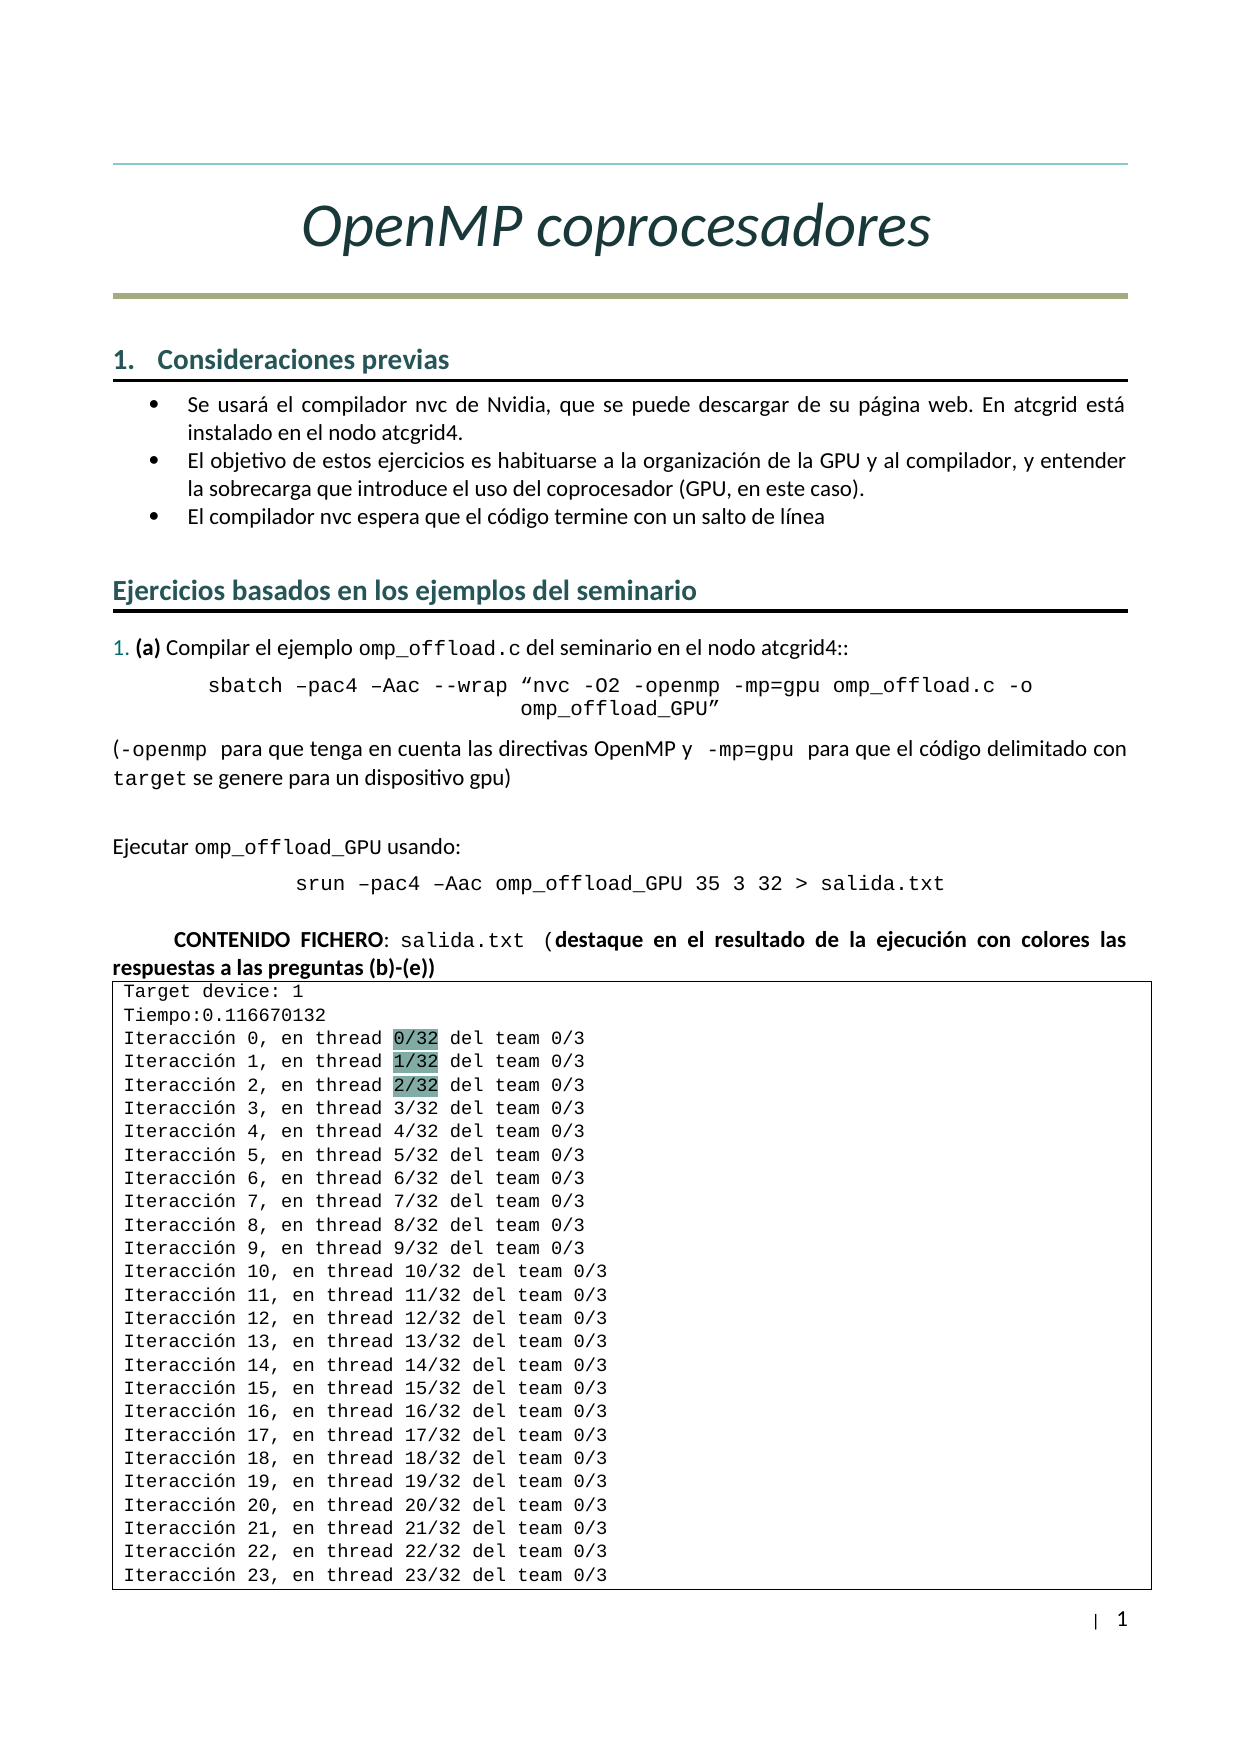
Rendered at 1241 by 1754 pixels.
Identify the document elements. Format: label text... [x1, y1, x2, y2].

list 1. (a) Compilar el ejemplo omp_offload.c del seminario en el nodo atcgrid4:: [112, 633, 1128, 662]
list El compilador nvc espera que el código termine con un salto de línea [150, 502, 1128, 530]
list srun –pac4 –Aac omp_offload_GPU 35 3 32 > salida.txt [112, 873, 1128, 897]
text CONTENIDO FICHERO: salida.txt (destaque en el resultado de la ejecución con colores las respuestas a las preguntas (b)-(e)) [112, 925, 1128, 981]
list (-openmp para que tenga en cuenta las directivas OpenMP y -mp=gpu para que el código delimitado con target se genere para un dispositivo gpu) [112, 734, 1128, 791]
subtitle Consideraciones previas [112, 341, 1128, 382]
table_header Target device: 1 Tiempo:0.116670132 Iteracción 0, en thread 0/32 del team 0/3 Iteracción 1, en thread 1/32 del team 0/3 Iteracción 2, en thread 2/32 del team 0/3 Iteracción 3, en thread 3/32 del team 0/3 Iteracción 4, en thread 4/32 del team 0/3 Iteracción 5, en thread 5/32 del team 0/3 Iteracción 6, en thread 6/32 del team 0/3 Iteracción 7, en thread 7/32 del team 0/3 Iteracción 8, en thread 8/32 del team 0/3 Iteracción 9, en thread 9/32 del team 0/3 Iteracción 10, en thread 10/32 del team 0/3 Iteracción 11, en thread 11/32 del team 0/3 Iteracción 12, en thread 12/32 del team 0/3 Iteracción 13, en thread 13/32 del team 0/3 Iteracción 14, en thread 14/32 del team 0/3 Iteracción 15, en thread 15/32 del team 0/3 Iteracción 16, en thread 16/32 del team 0/3 Iteracción 17, en thread 17/32 del team 0/3 Iteracción 18, en thread 18/32 del team 0/3 Iteracción 19, en thread 19/32 del team 0/3 Iteracción 20, en thread 20/32 del team 0/3 Iteracción 21, en thread 21/32 del team 0/3 Iteracción 22, en thread 22/32 del team 0/3 Iteracción 23, en thread 23/32 del team 0/3 [113, 982, 1151, 1589]
list El objetivo de estos ejercicios es habituarse a la organización de la GPU y al compilador, y entender la sobrecarga que introduce el uso del coprocesador (GPU, en este caso). [150, 446, 1128, 502]
text OpenMP coprocesadores [112, 164, 1128, 299]
subtitle Ejercicios basados en los ejemplos del seminario [112, 572, 1128, 613]
list sbatch –pac4 –Aac --wrap “nvc -O2 -openmp -mp=gpu omp_offload.c -o omp_offload_GPU” [112, 674, 1128, 722]
list Se usará el compilador nvc de Nvidia, que se puede descargar de su página web. En atcgrid está instalado en el nodo atcgrid4. [150, 390, 1128, 446]
list Ejecutar omp_offload_GPU usando: [112, 832, 1128, 861]
